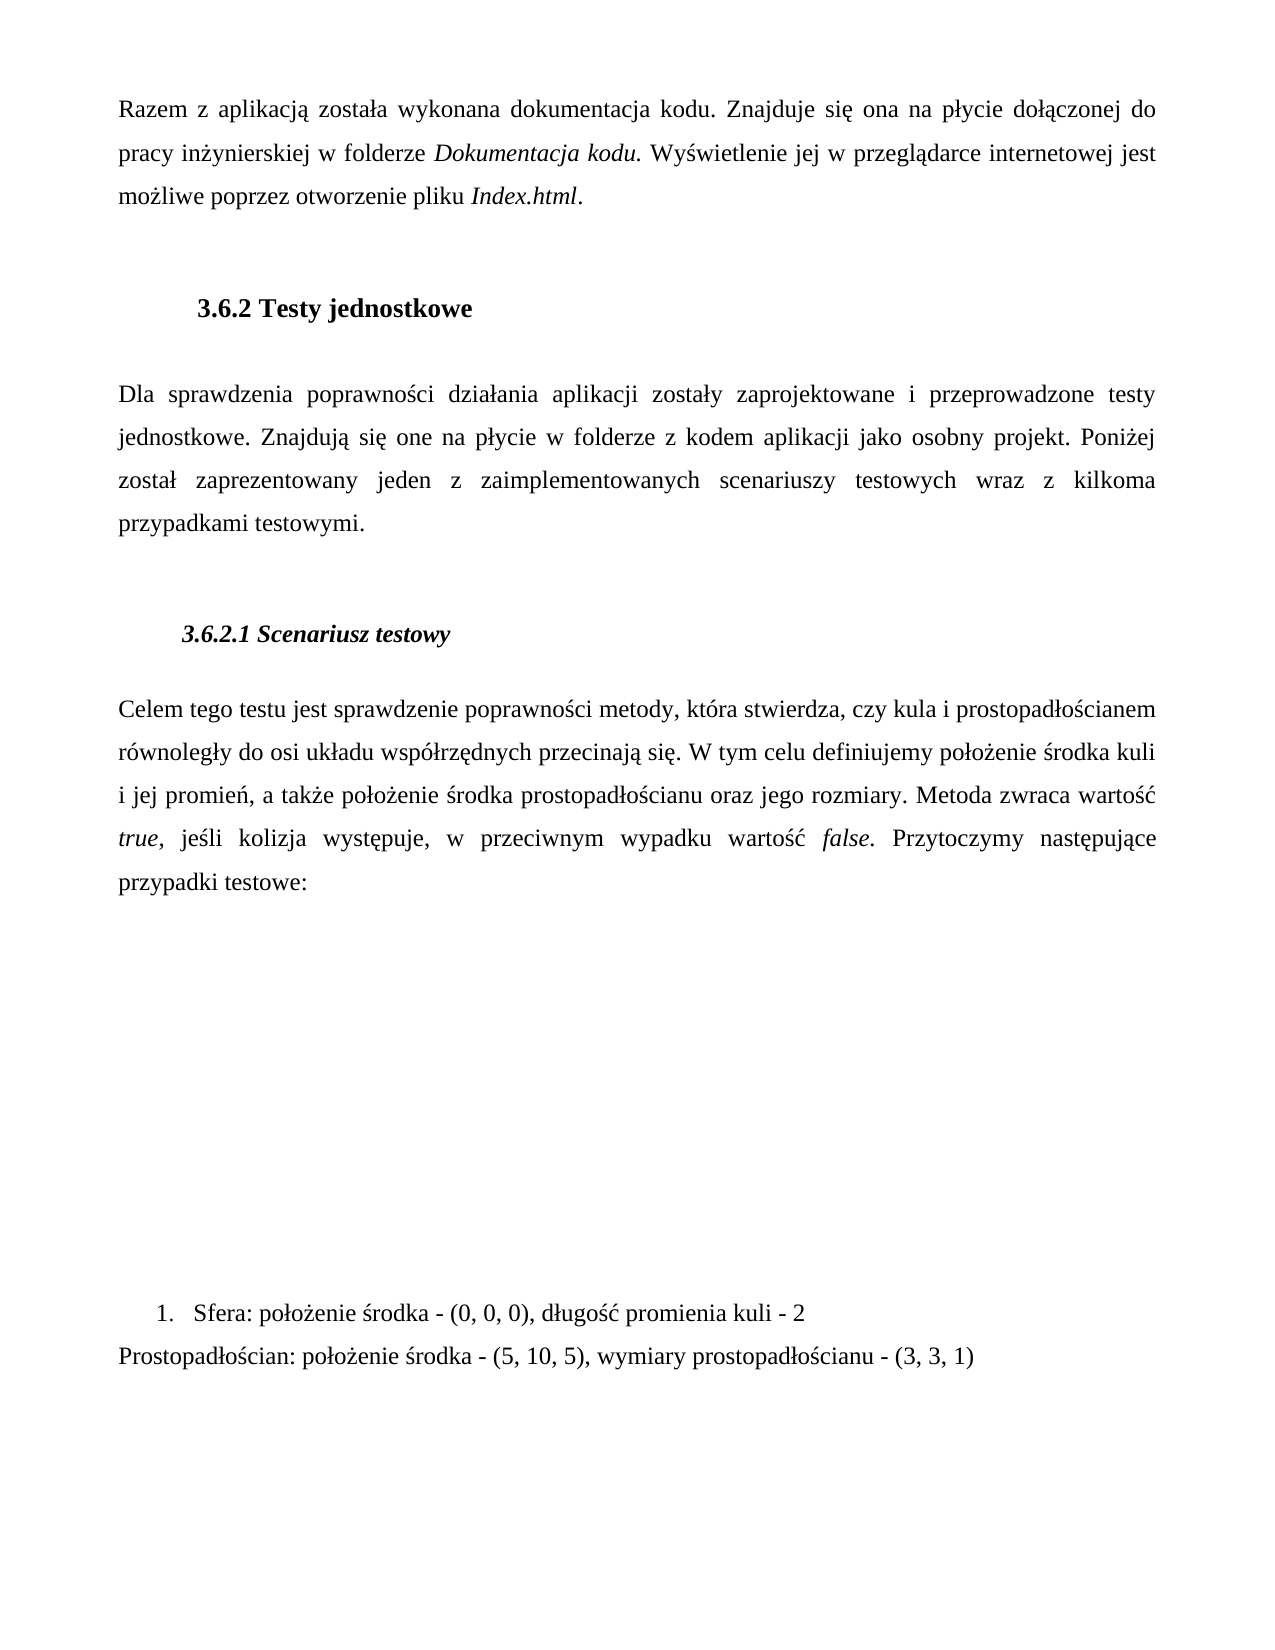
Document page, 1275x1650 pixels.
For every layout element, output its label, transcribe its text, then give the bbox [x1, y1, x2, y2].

text Prostopadłościan: położenie środka - (5, 10, 5), wymiary prostopadłościanu - (3, 3, 1) [118, 1341, 1157, 1370]
text Dla sprawdzenia poprawności działania aplikacji zostały zaprojektowane i przeprowadzone testy jednostkowe. Znajdują się one na płycie w folderze z kodem aplikacji jako osobny projekt. Poniżej został zaprezentowany jeden z zaimplementowanych scenariuszy testowych wraz z kilkoma przypadkami testowymi. [118, 379, 1157, 537]
subtitle Scenariusz testowy [176, 619, 1157, 648]
subtitle Testy jednostkowe [191, 292, 1157, 323]
list Sfera: położenie środka - (0, 0, 0), długość promienia kuli - 2 [156, 1298, 1157, 1327]
text Celem tego testu jest sprawdzenie poprawności metody, która stwierdza, czy kula i prostopadłościanem równoległy do osi układu współrzędnych przecinają się. W tym celu definiujemy położenie środka kuli i jej promień, a także położenie środka prostopadłościanu oraz jego rozmiary. Metoda zwraca wartość true, jeśli kolizja występuje, w przeciwnym wypadku wartość false. Przytoczymy następujące przypadki testowe: [118, 694, 1157, 895]
text Razem z aplikacją została wykonana dokumentacja kodu. Znajduje się ona na płycie dołączonej do pracy inżynierskiej w folderze Dokumentacja kodu. Wyświetlenie jej w przeglądarce internetowej jest możliwe poprzez otworzenie pliku Index.html. [118, 94, 1157, 209]
